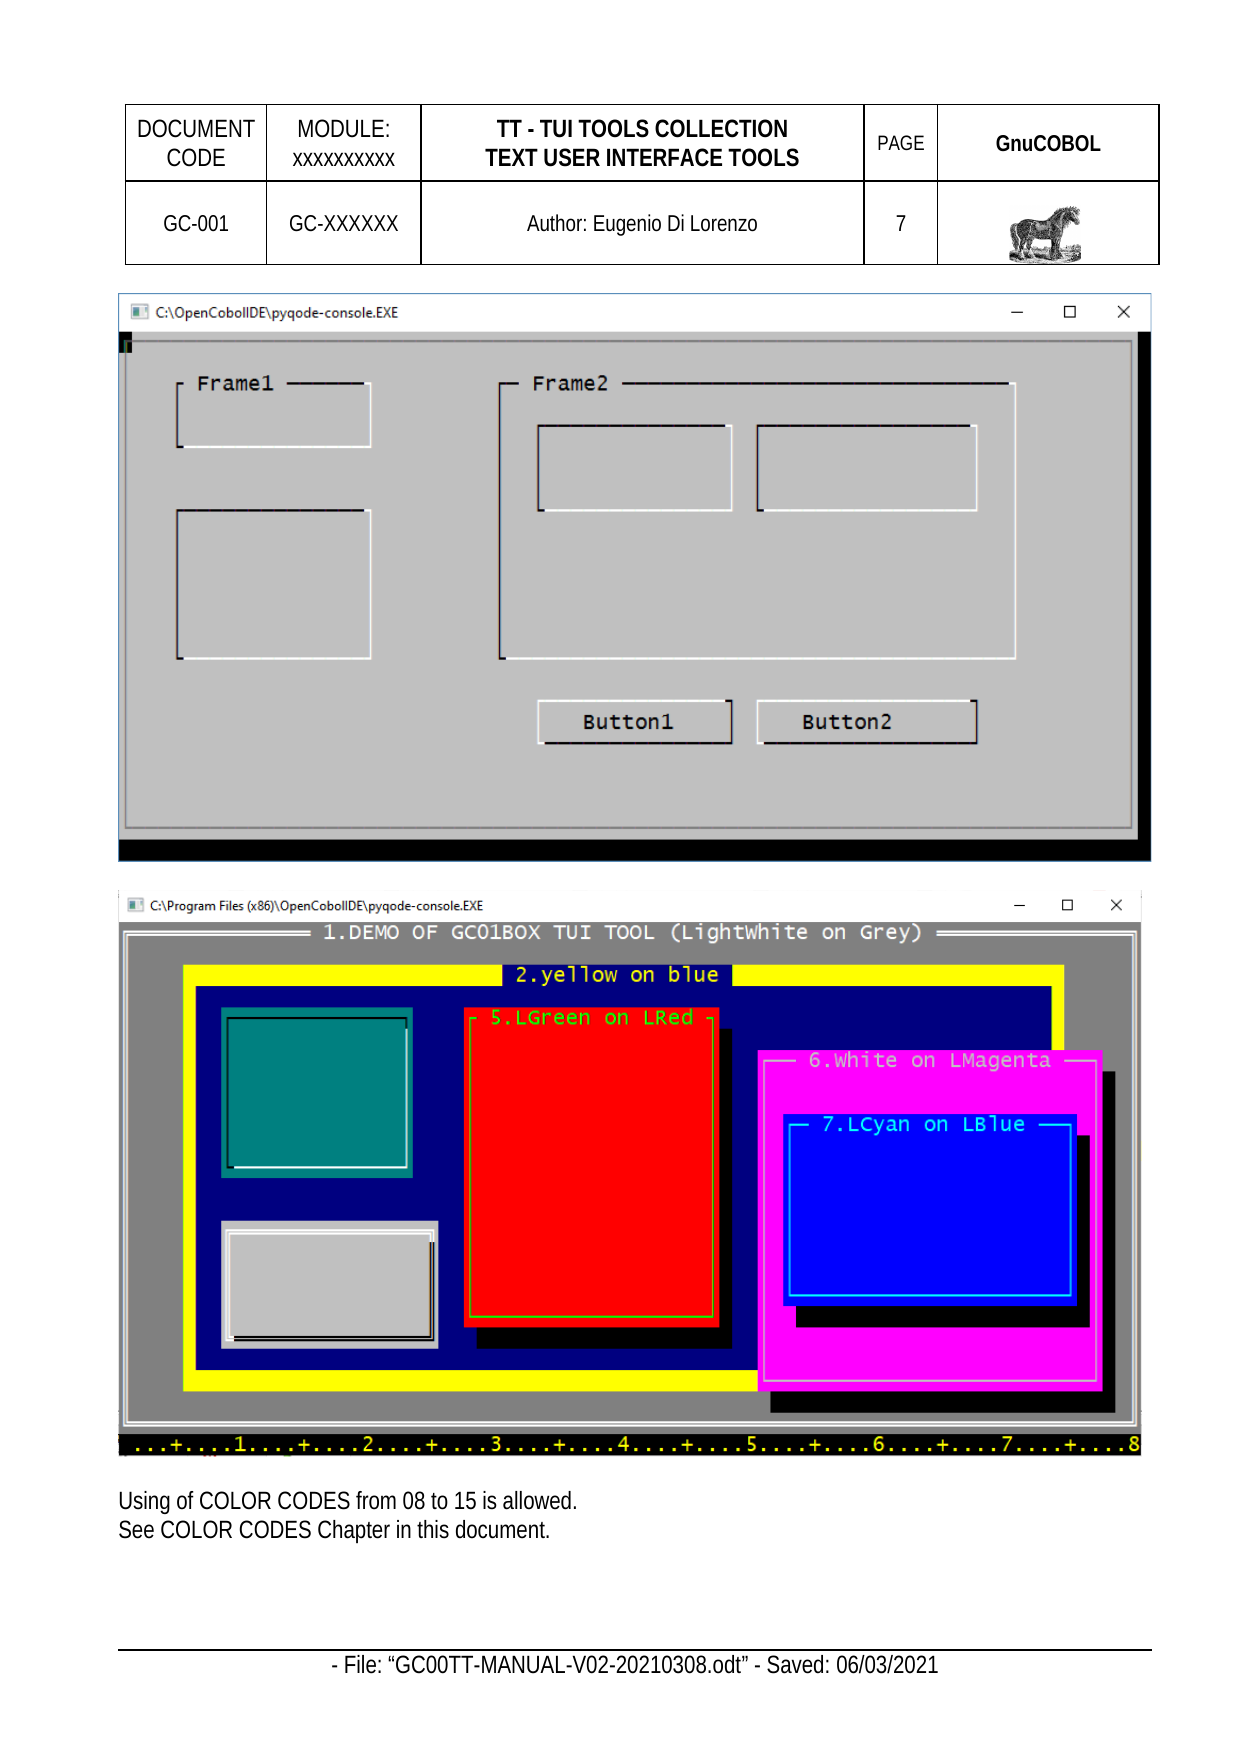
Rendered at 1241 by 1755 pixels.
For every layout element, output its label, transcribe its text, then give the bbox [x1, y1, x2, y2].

text See COLOR CODES Chapter in this document. [118, 1515, 1152, 1543]
text Using of COLOR CODES from 08 to 15 is allowed. [118, 1486, 1152, 1515]
